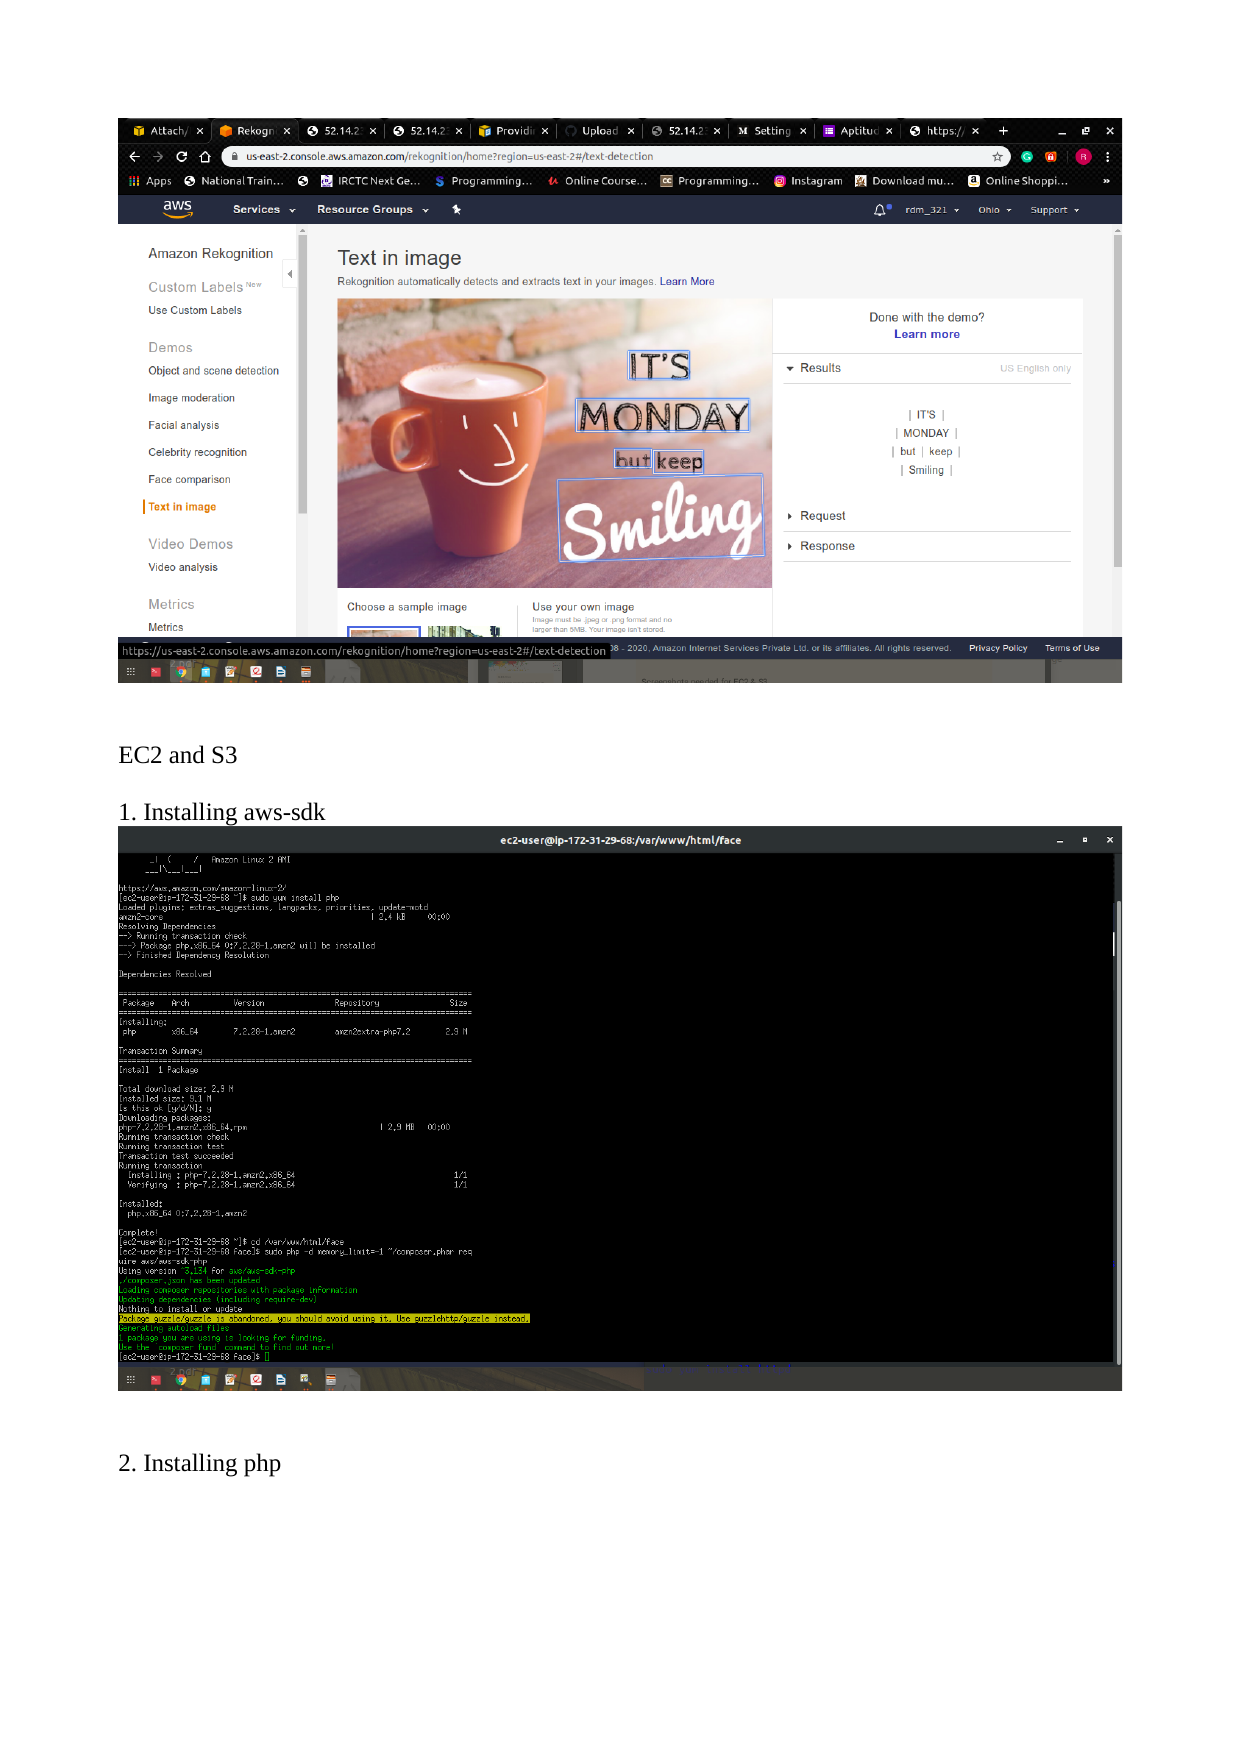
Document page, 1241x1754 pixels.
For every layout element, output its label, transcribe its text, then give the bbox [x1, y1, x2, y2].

picture [118, 826, 1123, 1391]
picture [118, 118, 1123, 683]
text 2. Installing php [118, 1448, 1122, 1477]
text EC2 and S3 [118, 740, 1122, 769]
text 1. Installing aws-sdk [118, 797, 1122, 826]
